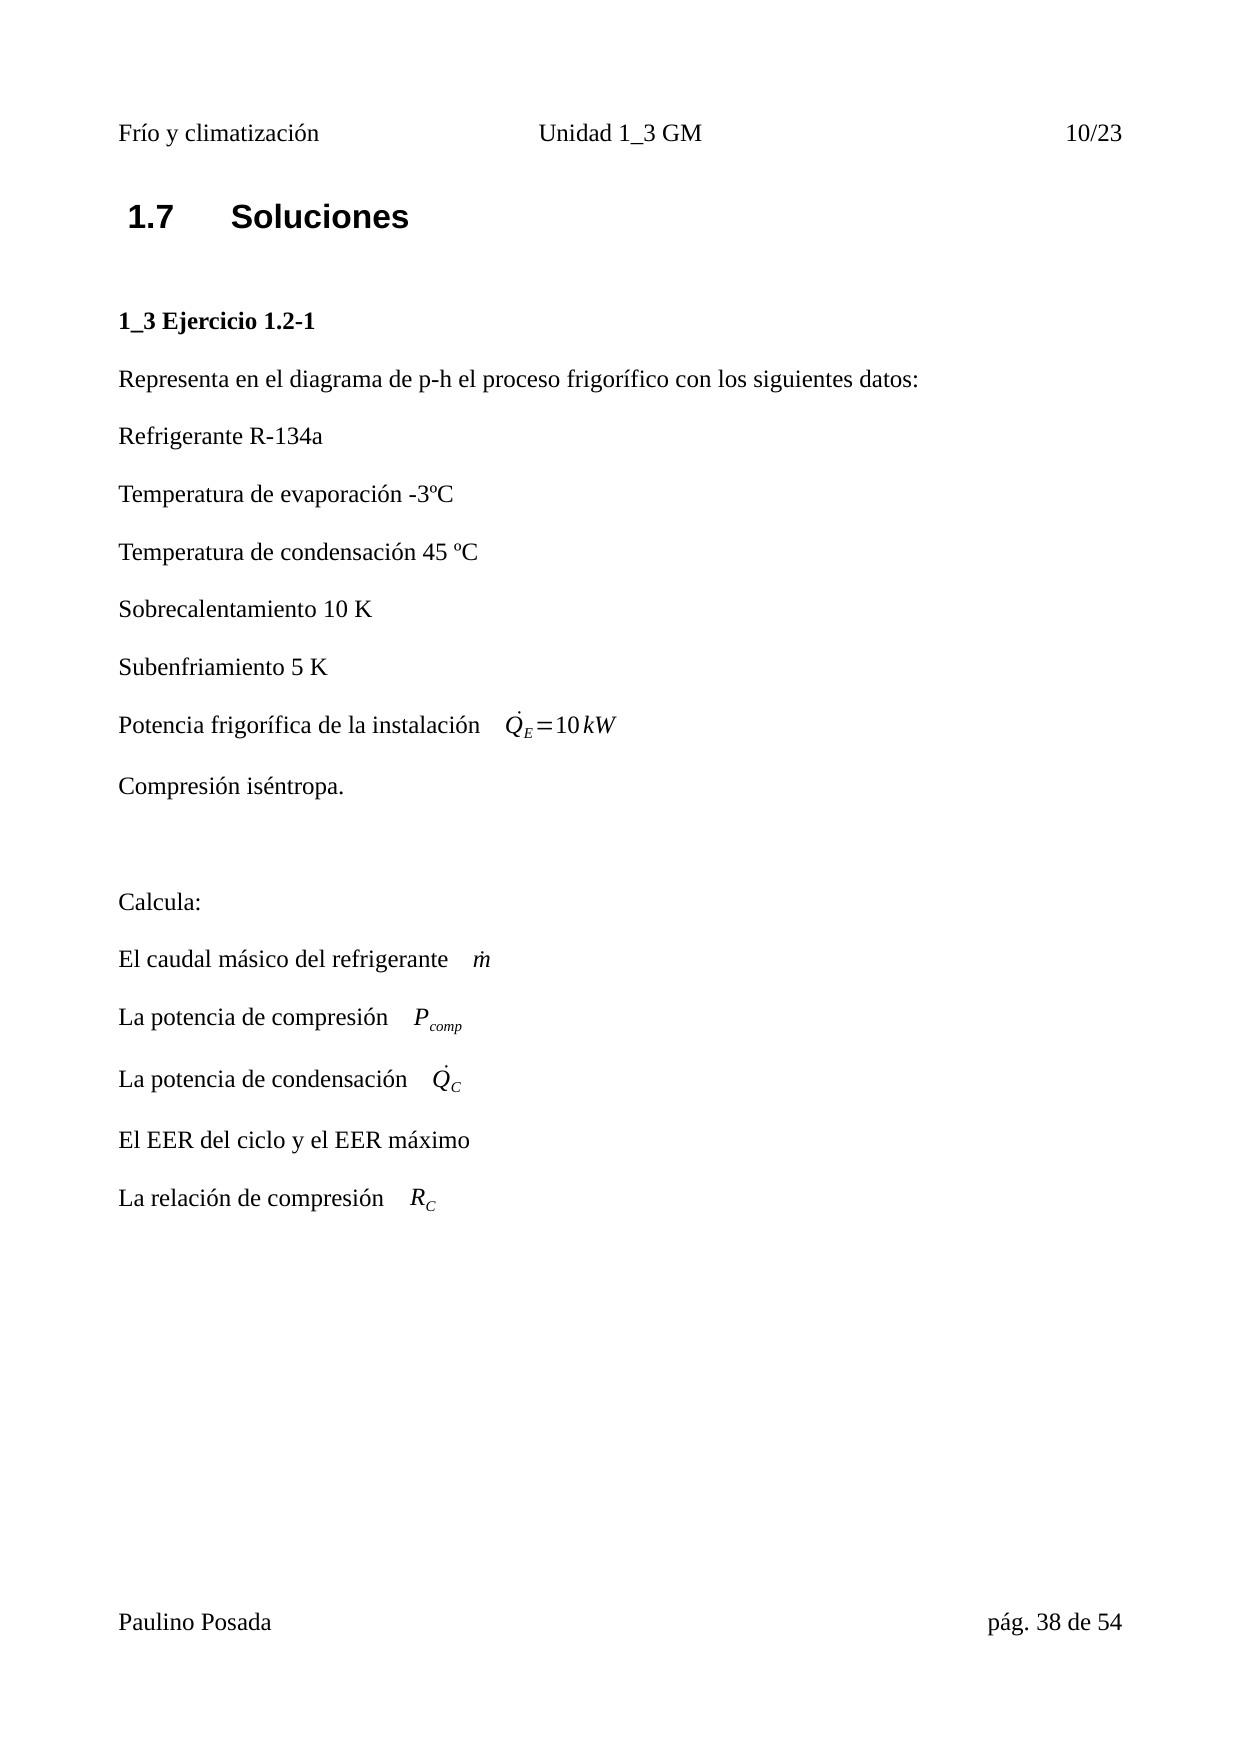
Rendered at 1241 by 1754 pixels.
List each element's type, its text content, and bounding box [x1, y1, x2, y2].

text Subenfriamiento 5 K [118, 652, 1122, 681]
text El caudal másico del refrigerante [118, 944, 1122, 973]
subtitle Soluciones [118, 197, 1122, 236]
text La potencia de compresión [118, 1002, 1122, 1035]
text 1_3 Ejercicio 1.2-1 [118, 306, 1122, 335]
text La relación de compresión [118, 1183, 1122, 1215]
text La potencia de condensación [118, 1064, 1122, 1096]
text El EER del ciclo y el EER máximo [118, 1125, 1122, 1154]
text Potencia frigorífica de la instalación [118, 710, 1122, 742]
text Refrigerante R-134a [118, 421, 1122, 450]
text Compresión iséntropa. [118, 771, 1122, 800]
text Sobrecalentamiento 10 K [118, 594, 1122, 623]
text Calcula: [118, 887, 1122, 916]
text Temperatura de evaporación -3ºC [118, 479, 1122, 508]
text Temperatura de condensación 45 ºC [118, 537, 1122, 566]
text Representa en el diagrama de p-h el proceso frigorífico con los siguientes datos: [118, 364, 1122, 392]
